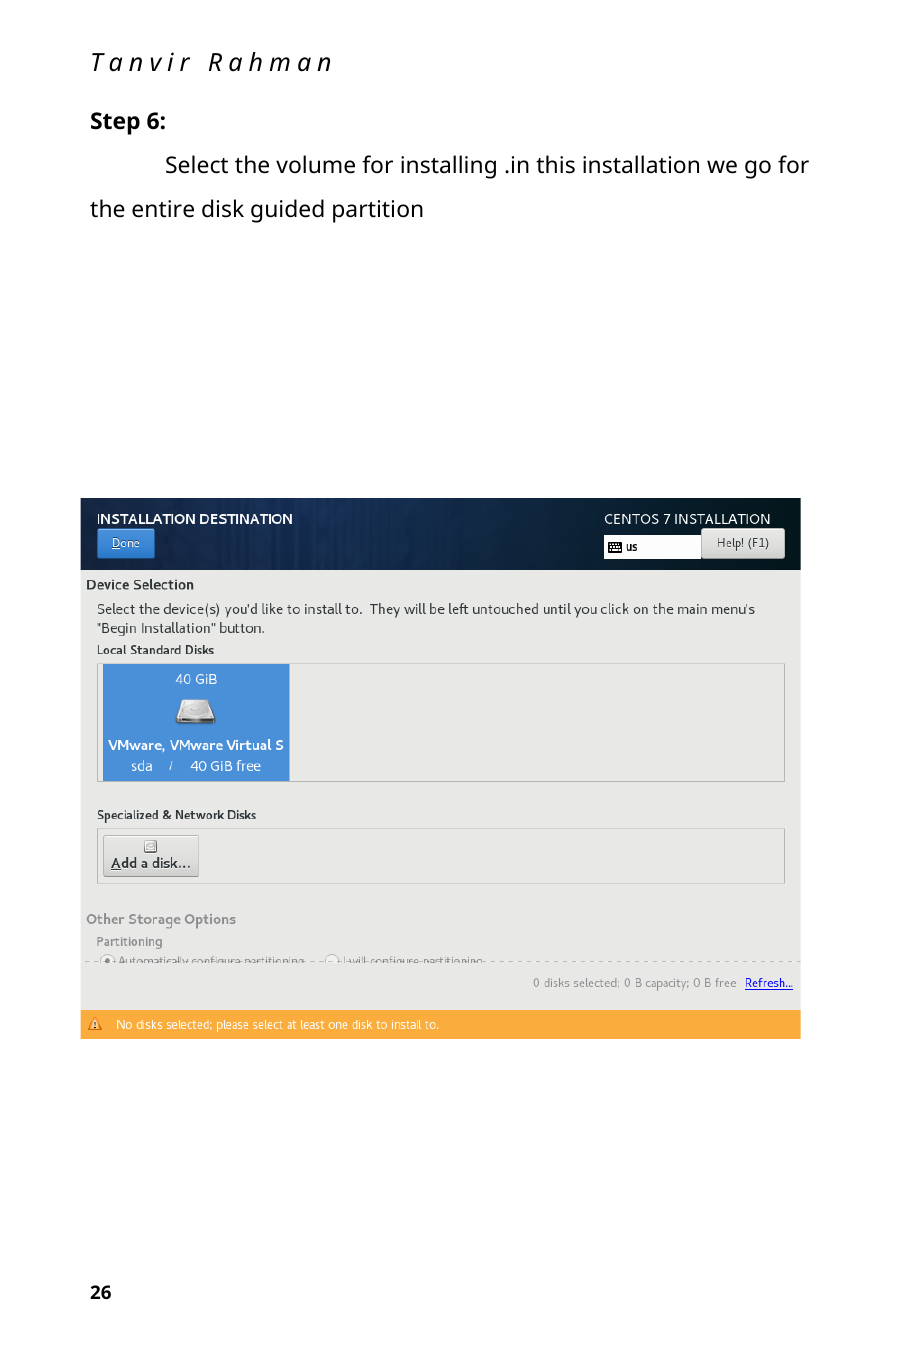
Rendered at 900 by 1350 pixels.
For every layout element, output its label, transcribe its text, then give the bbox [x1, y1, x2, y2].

text Select the volume for installing .in this installation we go for the entire disk guided partition [90, 149, 810, 224]
text Step 6: [90, 105, 810, 136]
picture [80, 498, 801, 1039]
